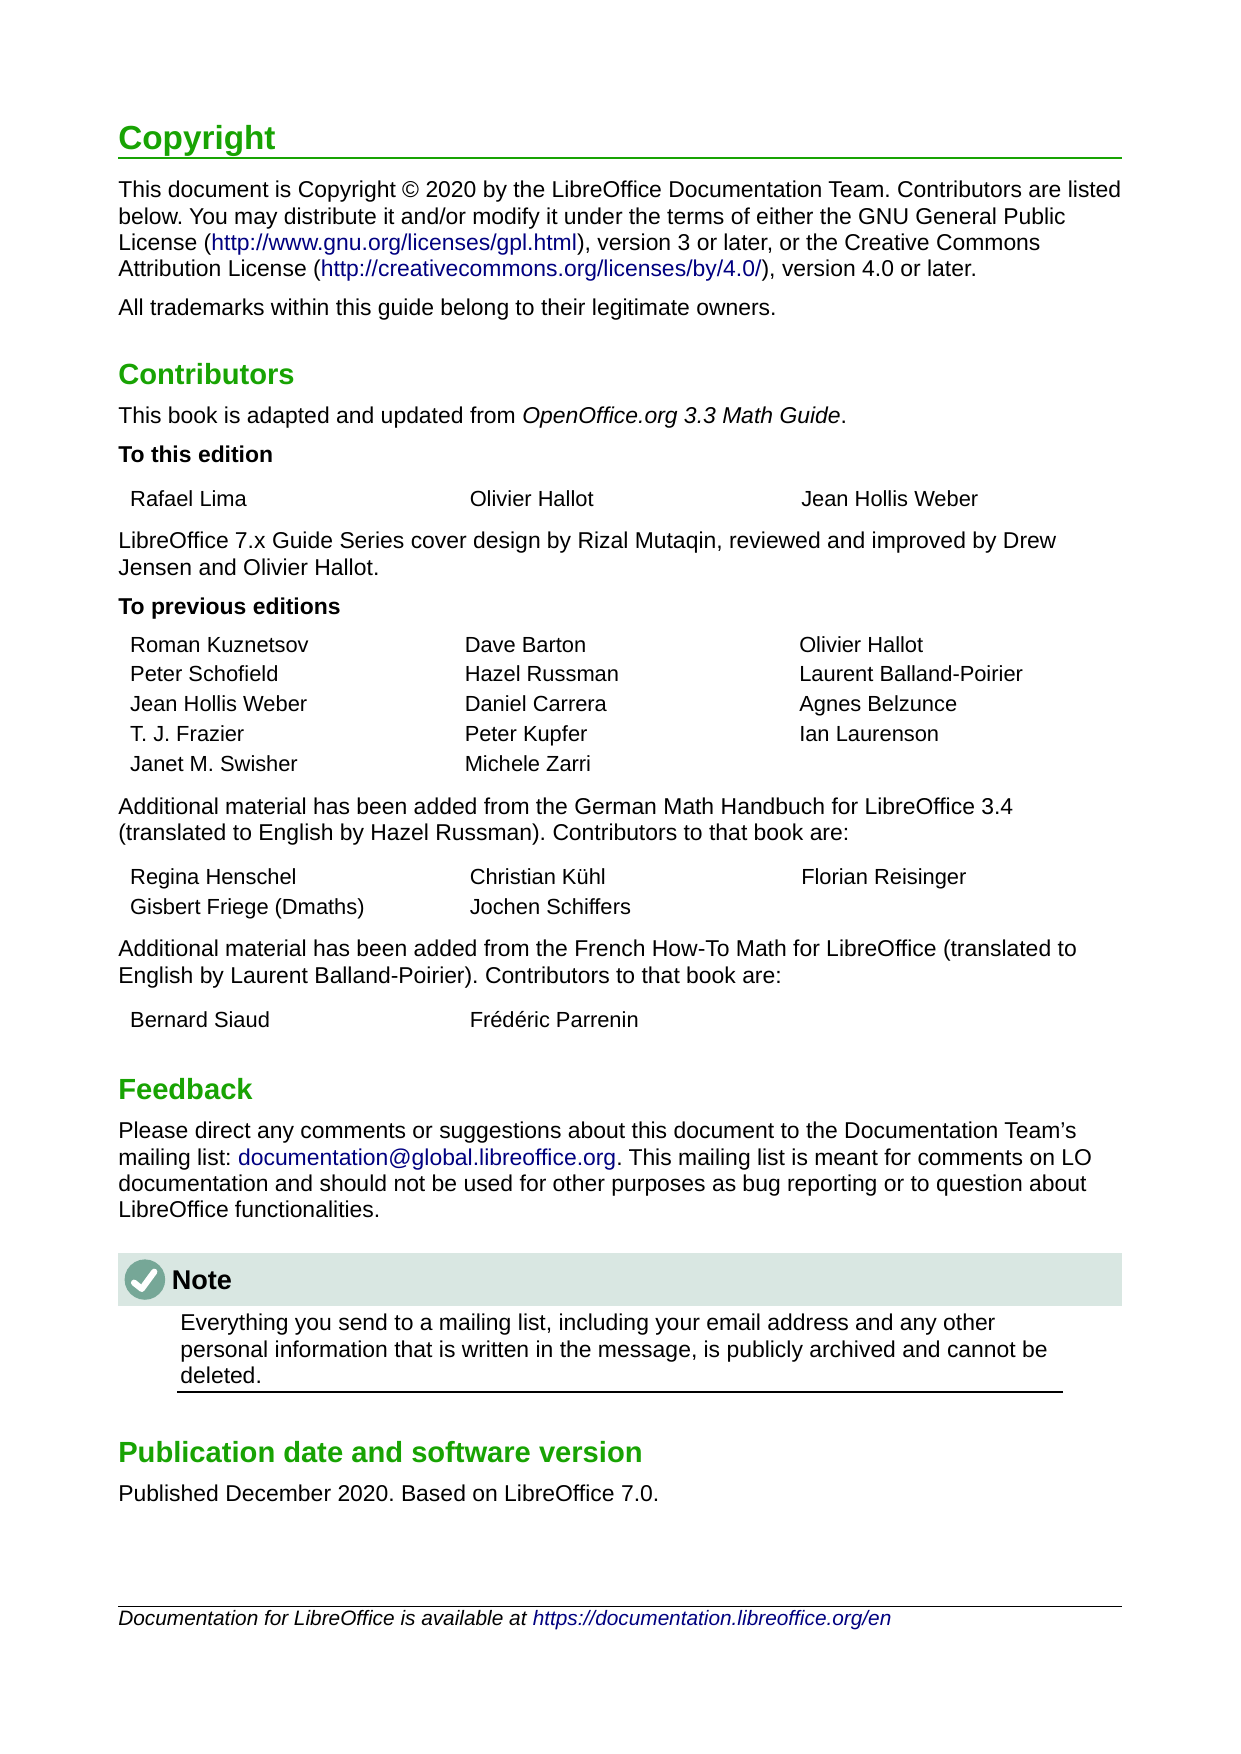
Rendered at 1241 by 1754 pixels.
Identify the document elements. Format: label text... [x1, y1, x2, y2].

table_cell Gisbert Friege (Dmaths) [118, 894, 458, 924]
text This book is adapted and updated from OpenOffice.org 3.3 Math Guide. [118, 402, 1122, 428]
table_header Dave Barton [453, 631, 787, 661]
text LibreOffice 7.x Guide Series cover design by Rizal Mutaqin, reviewed and improved by Drew Jensen and Olivier Hallot. [118, 527, 1122, 580]
text Everything you send to a mailing list, including your email address and any other personal information that is written in the message, is publicly archived and cannot be deleted. [177, 1306, 1063, 1391]
table_cell Daniel Carrera [453, 691, 787, 721]
text Please direct any comments or suggestions about this document to the Documentation Team’s mailing list: documentation@global.libreoffice.org. This mailing list is meant for comments on LO documentation and should not be used for other purposes as bug reporting or to question about LibreOffice functionalities. [118, 1117, 1122, 1223]
table_header Olivier Hallot [458, 486, 789, 516]
table_cell Peter Schofield [118, 661, 453, 691]
table_cell Hazel Russman [453, 661, 787, 691]
table_cell Ian Laurenson [788, 721, 1122, 751]
table_cell Peter Kupfer [453, 721, 787, 751]
table_cell Jochen Schiffers [458, 894, 789, 924]
text Additional material has been added from the German Math Handbuch for LibreOffice 3.4 (translated to English by Hazel Russman). Contributors to that book are: [118, 793, 1122, 845]
text This document is Copyright © 2020 by the LibreOffice Documentation Team. Contributors are listed below. You may distribute it and/or modify it under the terms of either the GNU General Public License (http://www.gnu.org/licenses/gpl.html), version 3 or later, or the Creative Commons Attribution License (http://creativecommons.org/licenses/by/4.0/), version 4.0 or later. [118, 176, 1122, 282]
table_header Florian Reisinger [789, 864, 1122, 894]
subtitle Feedback [118, 1072, 1122, 1105]
table_header Frédéric Parrenin [458, 1007, 789, 1036]
table_cell Jean Hollis Weber [118, 691, 453, 721]
subtitle Note [118, 1253, 1122, 1306]
subtitle Publication date and software version [118, 1435, 1122, 1468]
table_header Rafael Lima [118, 486, 458, 516]
text To previous editions [118, 593, 1122, 619]
table_header Bernard Siaud [118, 1007, 458, 1036]
table_cell [789, 894, 1122, 924]
table_header Olivier Hallot [788, 631, 1122, 661]
text To this edition [118, 441, 1122, 467]
table_cell Laurent Balland-Poirier [788, 661, 1122, 691]
table_cell Janet M. Swisher [118, 751, 453, 781]
table_header Christian Kühl [458, 864, 789, 894]
table_cell Agnes Belzunce [788, 691, 1122, 721]
text All trademarks within this guide belong to their legitimate owners. [118, 294, 1122, 321]
table_header [789, 1007, 1122, 1036]
table_cell [788, 751, 1122, 781]
subtitle Contributors [118, 357, 1122, 390]
text Published December 2020. Based on LibreOffice 7.0. [118, 1480, 1122, 1506]
table_cell Michele Zarri [453, 751, 787, 781]
table_header Regina Henschel [118, 864, 458, 894]
subtitle Copyright [118, 118, 1122, 157]
table_header Roman Kuznetsov [118, 631, 453, 661]
table_header Jean Hollis Weber [789, 486, 1122, 516]
text Additional material has been added from the French How-To Math for LibreOffice (translated to English by Laurent Balland-Poirier). Contributors to that book are: [118, 935, 1122, 988]
table_cell T. J. Frazier [118, 721, 453, 751]
